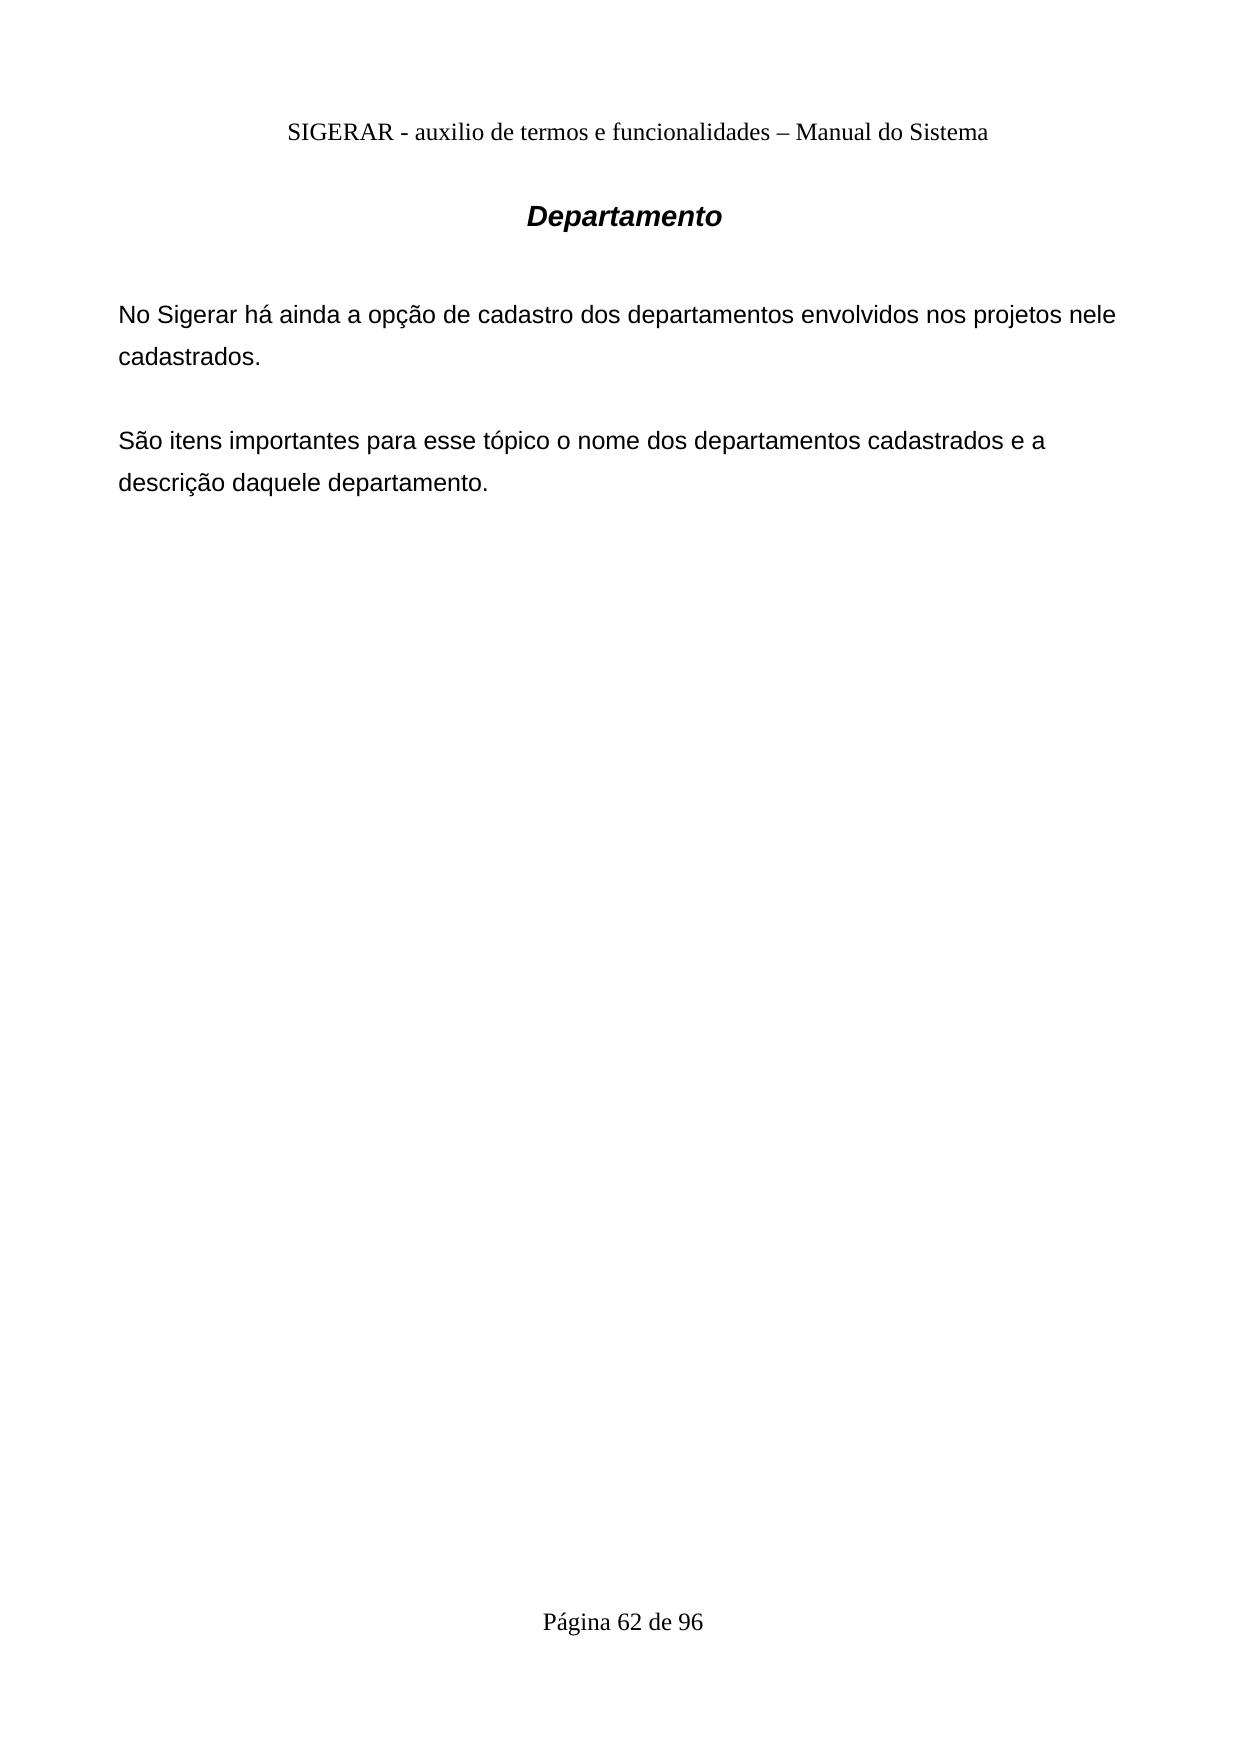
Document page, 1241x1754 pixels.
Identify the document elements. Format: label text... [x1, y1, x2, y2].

subtitle Departamento [118, 200, 1134, 233]
text No Sigerar há ainda a opção de cadastro dos departamentos envolvidos nos projetos nele cadastrados. [118, 301, 1134, 371]
text São itens importantes para esse tópico o nome dos departamentos cadastrados e a descrição daquele departamento. [118, 427, 1134, 497]
